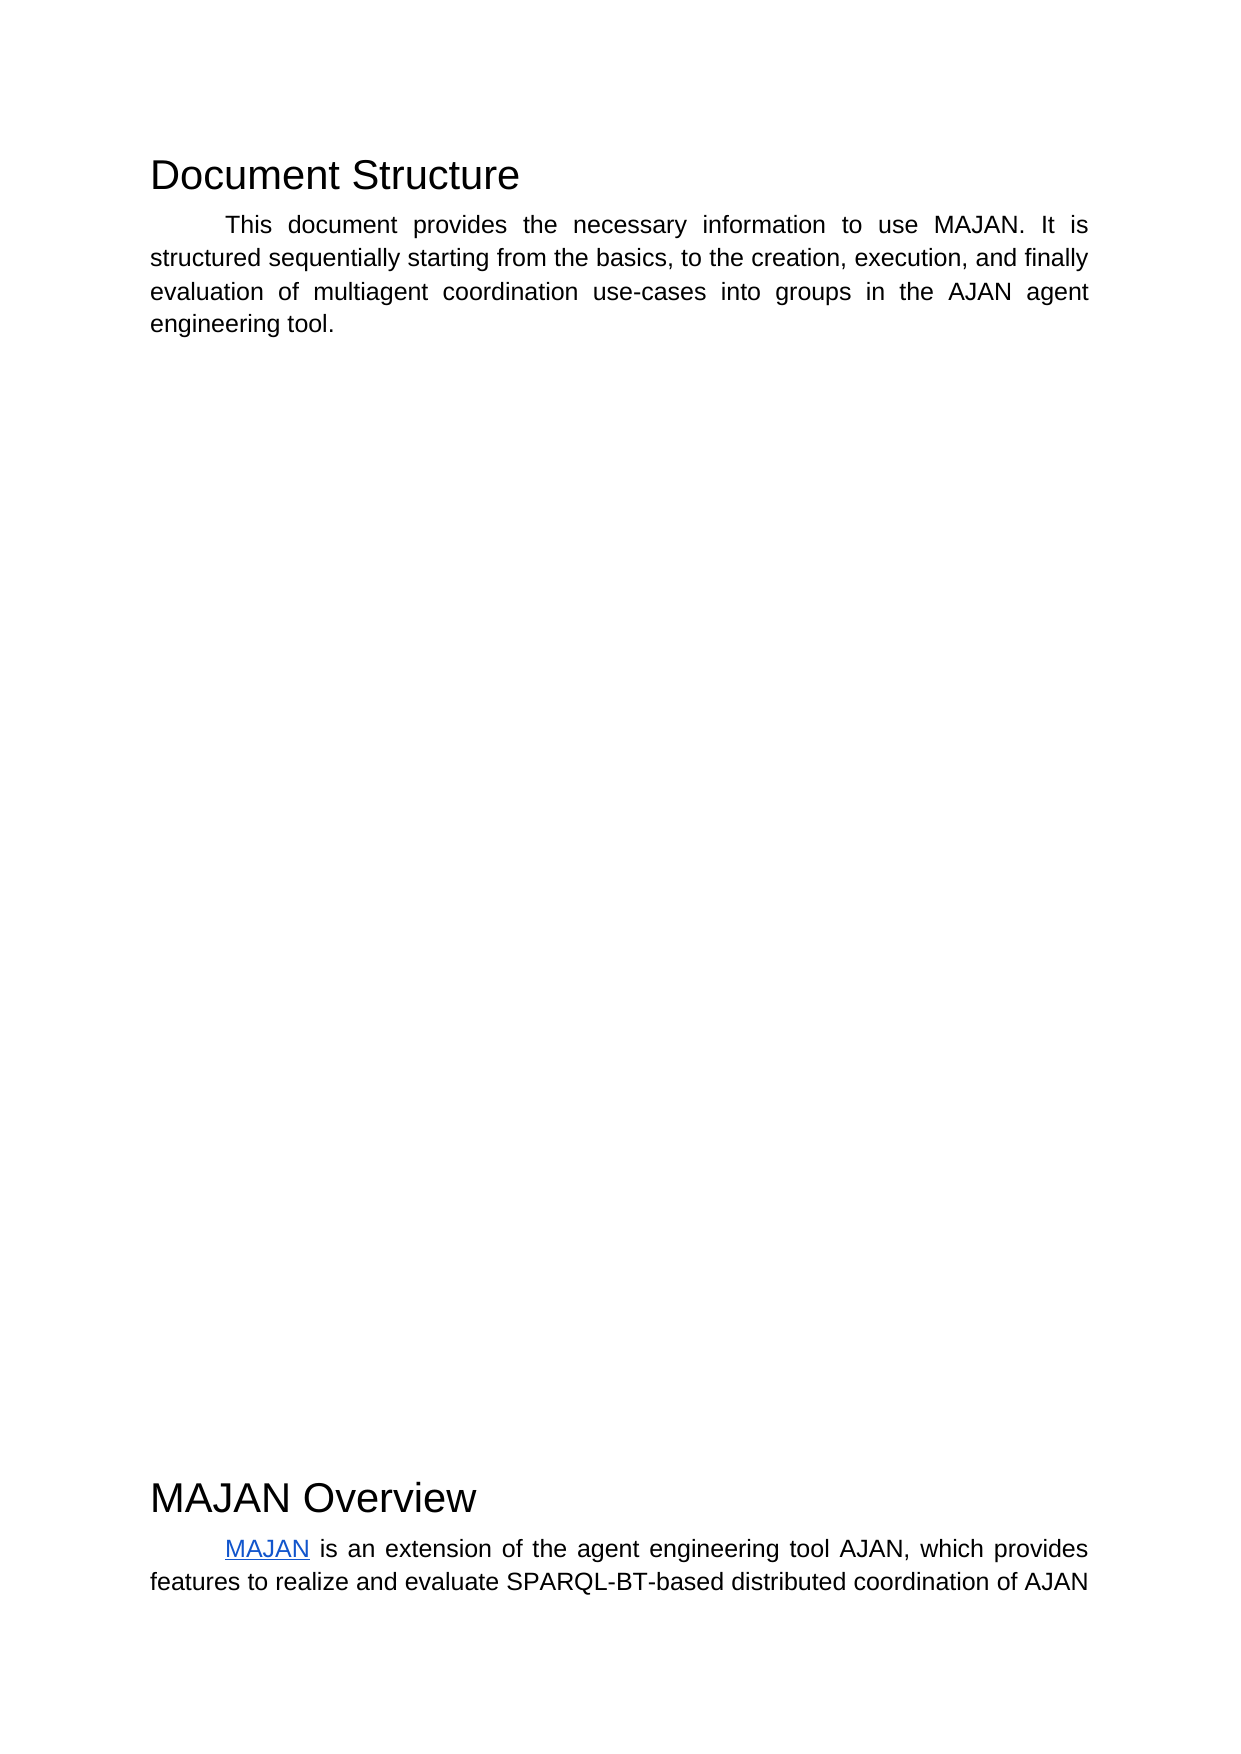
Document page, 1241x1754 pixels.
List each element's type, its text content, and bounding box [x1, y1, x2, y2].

subtitle MAJAN Overview [150, 1474, 1090, 1522]
subtitle Document Structure [150, 150, 1090, 198]
text This document provides the necessary information to use MAJAN. It is structured sequentially starting from the basics, to the creation, execution, and finally evaluation of multiagent coordination use-cases into groups in the AJAN agent engineering tool. [150, 210, 1090, 338]
text MAJAN is an extension of the agent engineering tool AJAN, which provides features to realize and evaluate SPARQL-BT-based distributed coordination of AJAN [150, 1534, 1090, 1596]
